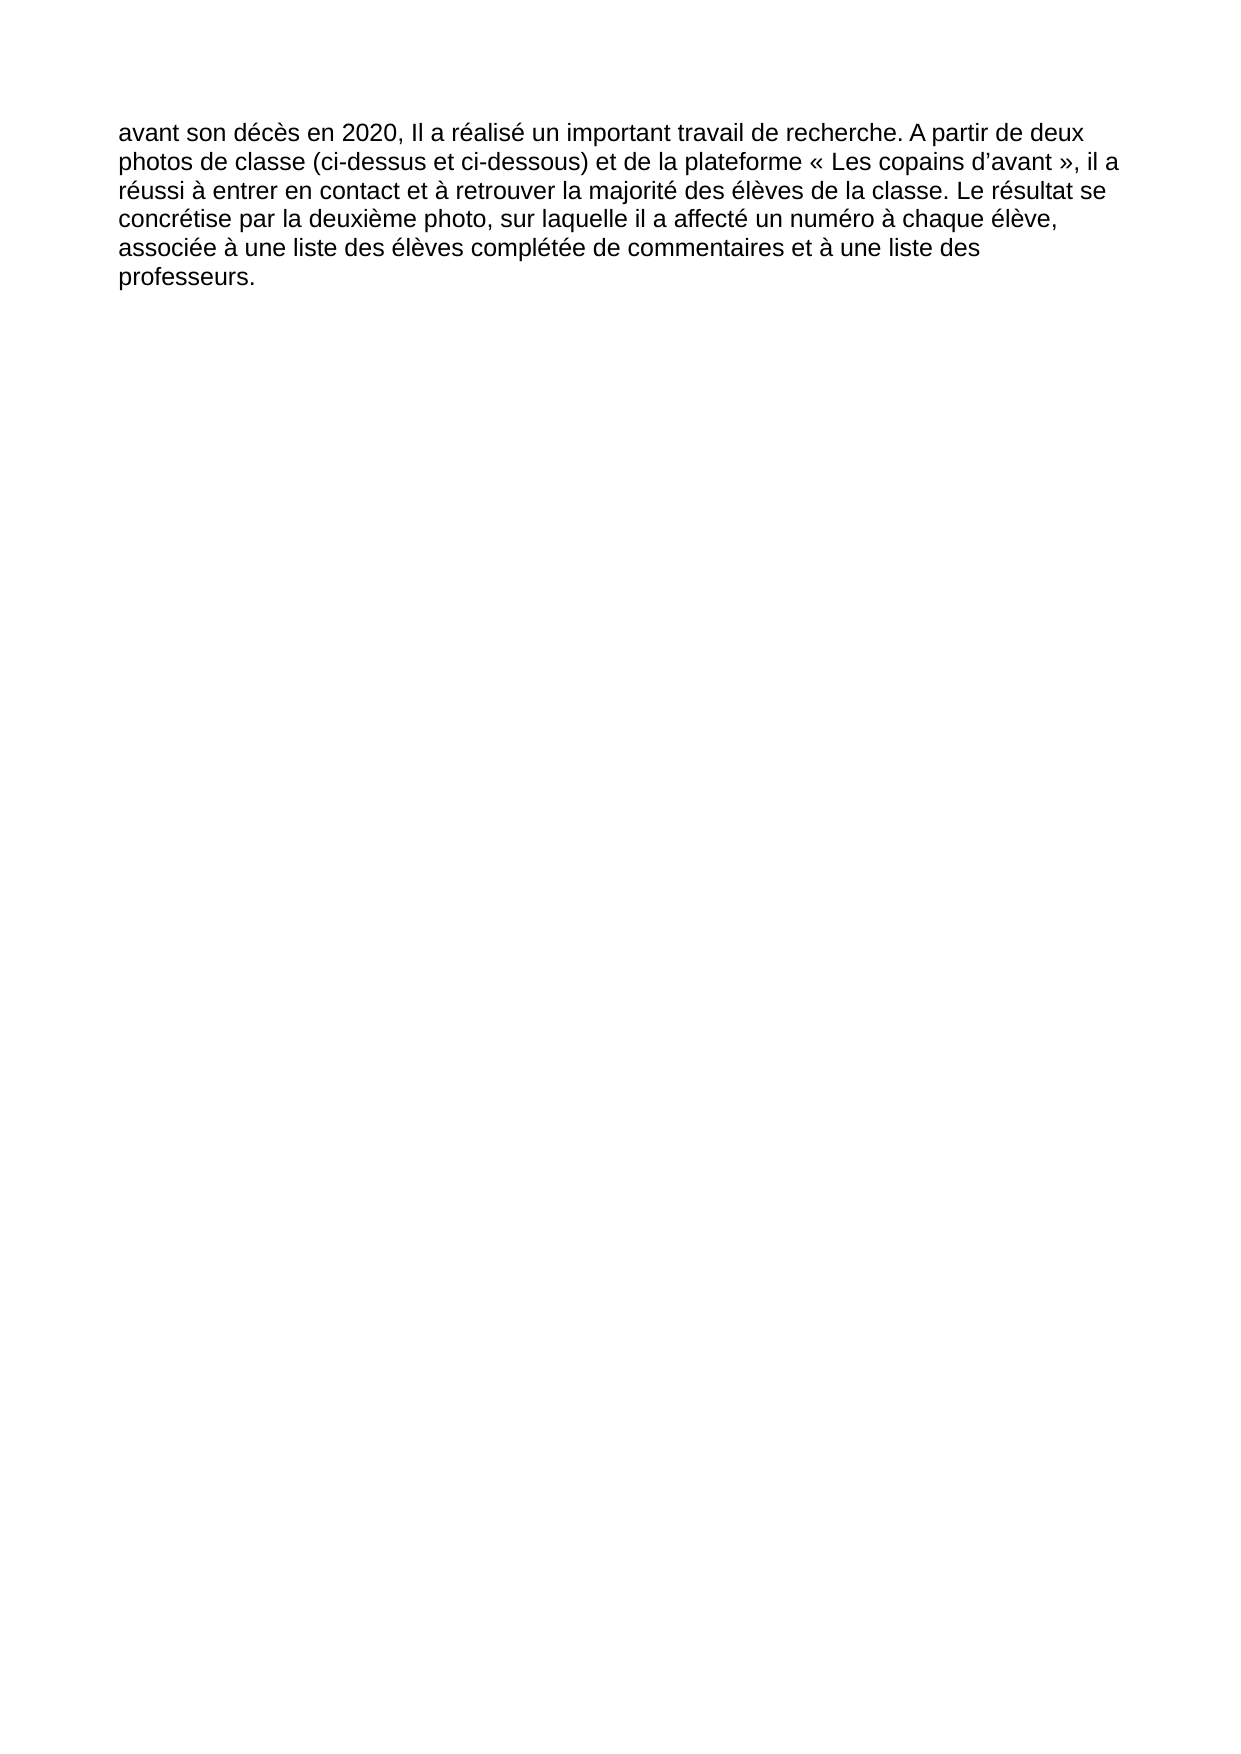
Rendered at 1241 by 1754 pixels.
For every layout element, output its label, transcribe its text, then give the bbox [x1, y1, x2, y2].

text avant son décès en 2020, Il a réalisé un important travail de recherche. A partir de deux photos de classe (ci-dessus et ci-dessous) et de la plateforme « Les copains d’avant », il a réussi à entrer en contact et à retrouver la majorité des élèves de la classe. Le résultat se concrétise par la deuxième photo, sur laquelle il a affecté un numéro à chaque élève, associée à une liste des élèves complétée de commentaires et à une liste des professeurs. [118, 118, 1122, 291]
